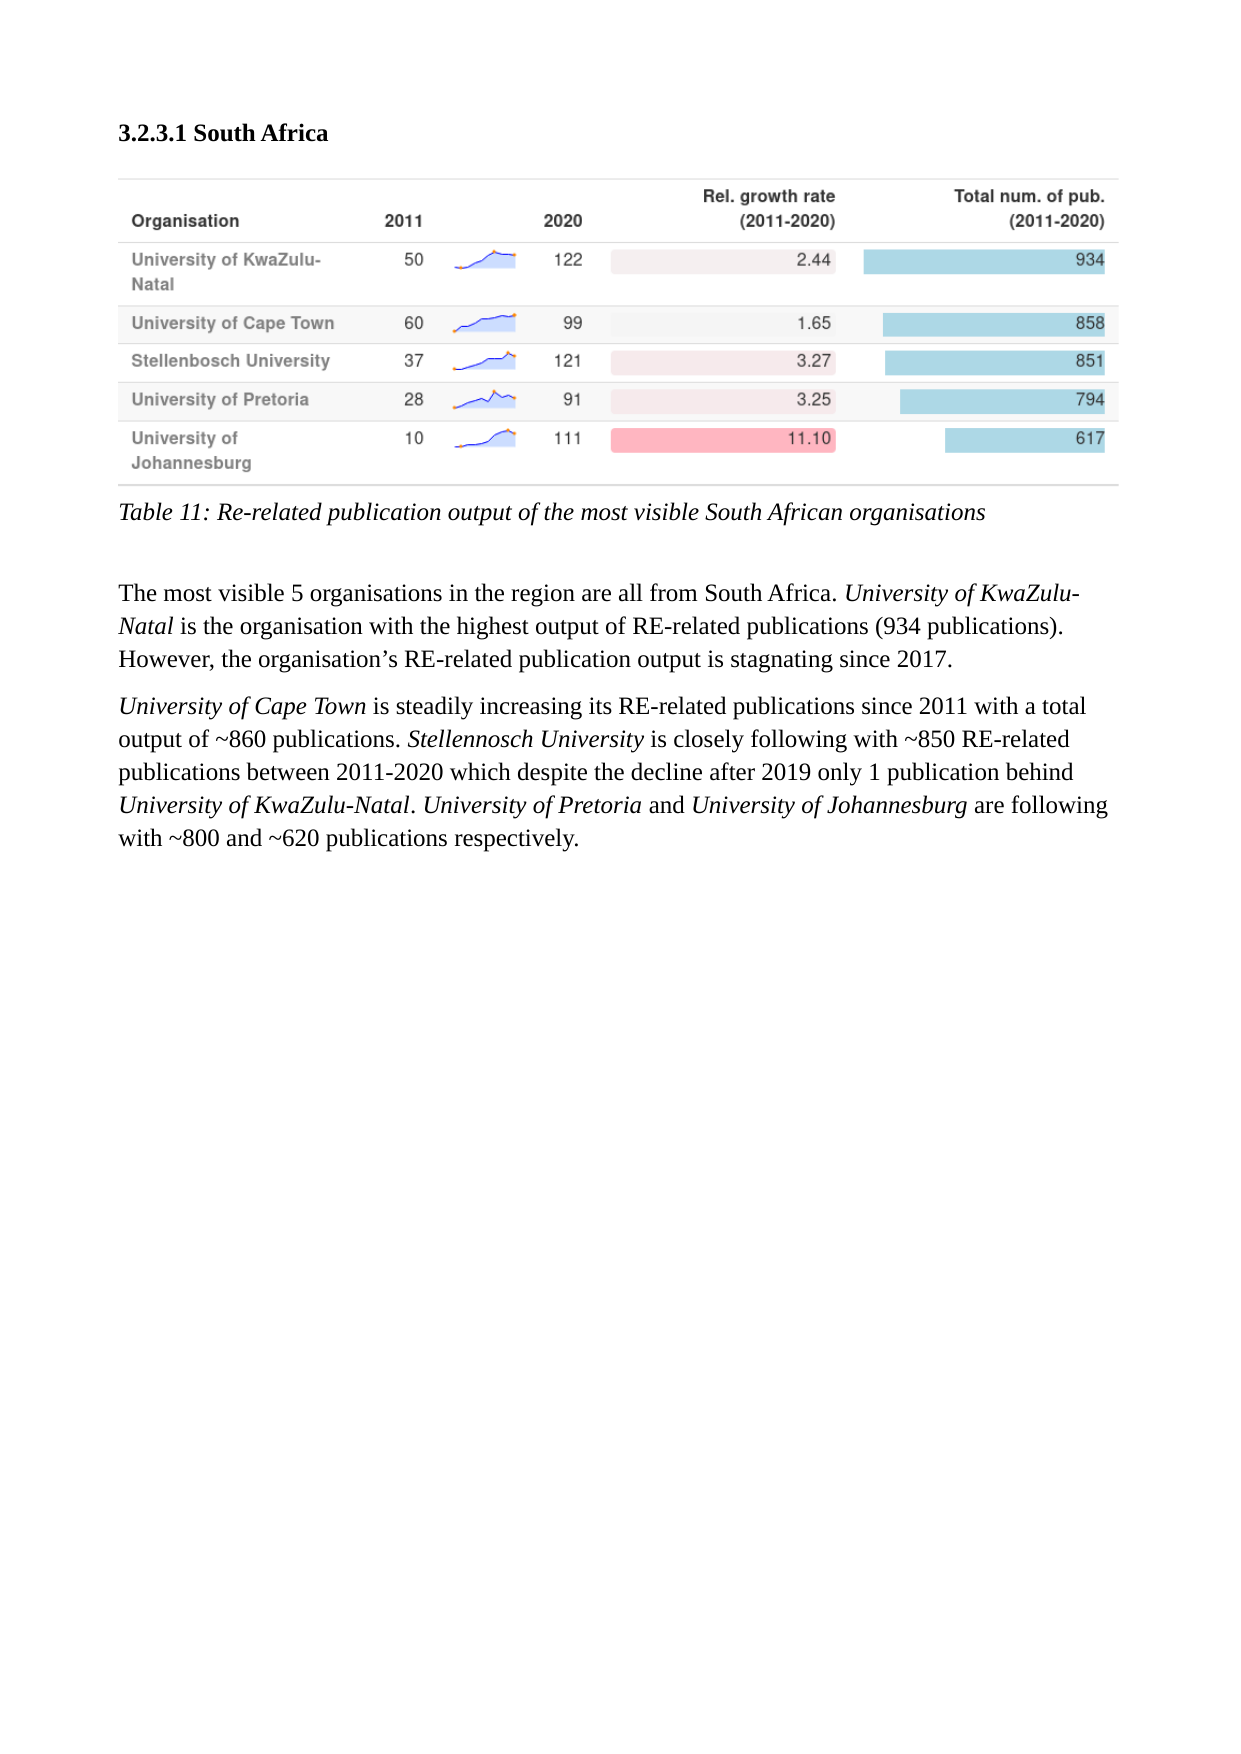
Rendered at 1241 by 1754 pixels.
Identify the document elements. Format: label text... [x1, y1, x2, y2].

text The most visible 5 organisations in the region are all from South Africa. University of KwaZulu-Natal is the organisation with the highest output of RE-related publications (934 publications). However, the organisation’s RE-related publication output is stagnating since 2017. [118, 578, 1122, 673]
text University of Cape Town is steadily increasing its RE-related publications since 2011 with a total output of ~860 publications. Stellennosch University is closely following with ~850 RE-related publications between 2011-2020 which despite the decline after 2019 only 1 publication behind University of KwaZulu-Natal. University of Pretoria and University of Johannesburg are following with ~800 and ~620 publications respectively. [118, 691, 1122, 852]
subtitle 3.2.3.1 South Africa [118, 118, 1122, 147]
picture [118, 171, 1123, 498]
text Table 11: Re-related publication output of the most visible South African organisations [118, 498, 1122, 526]
